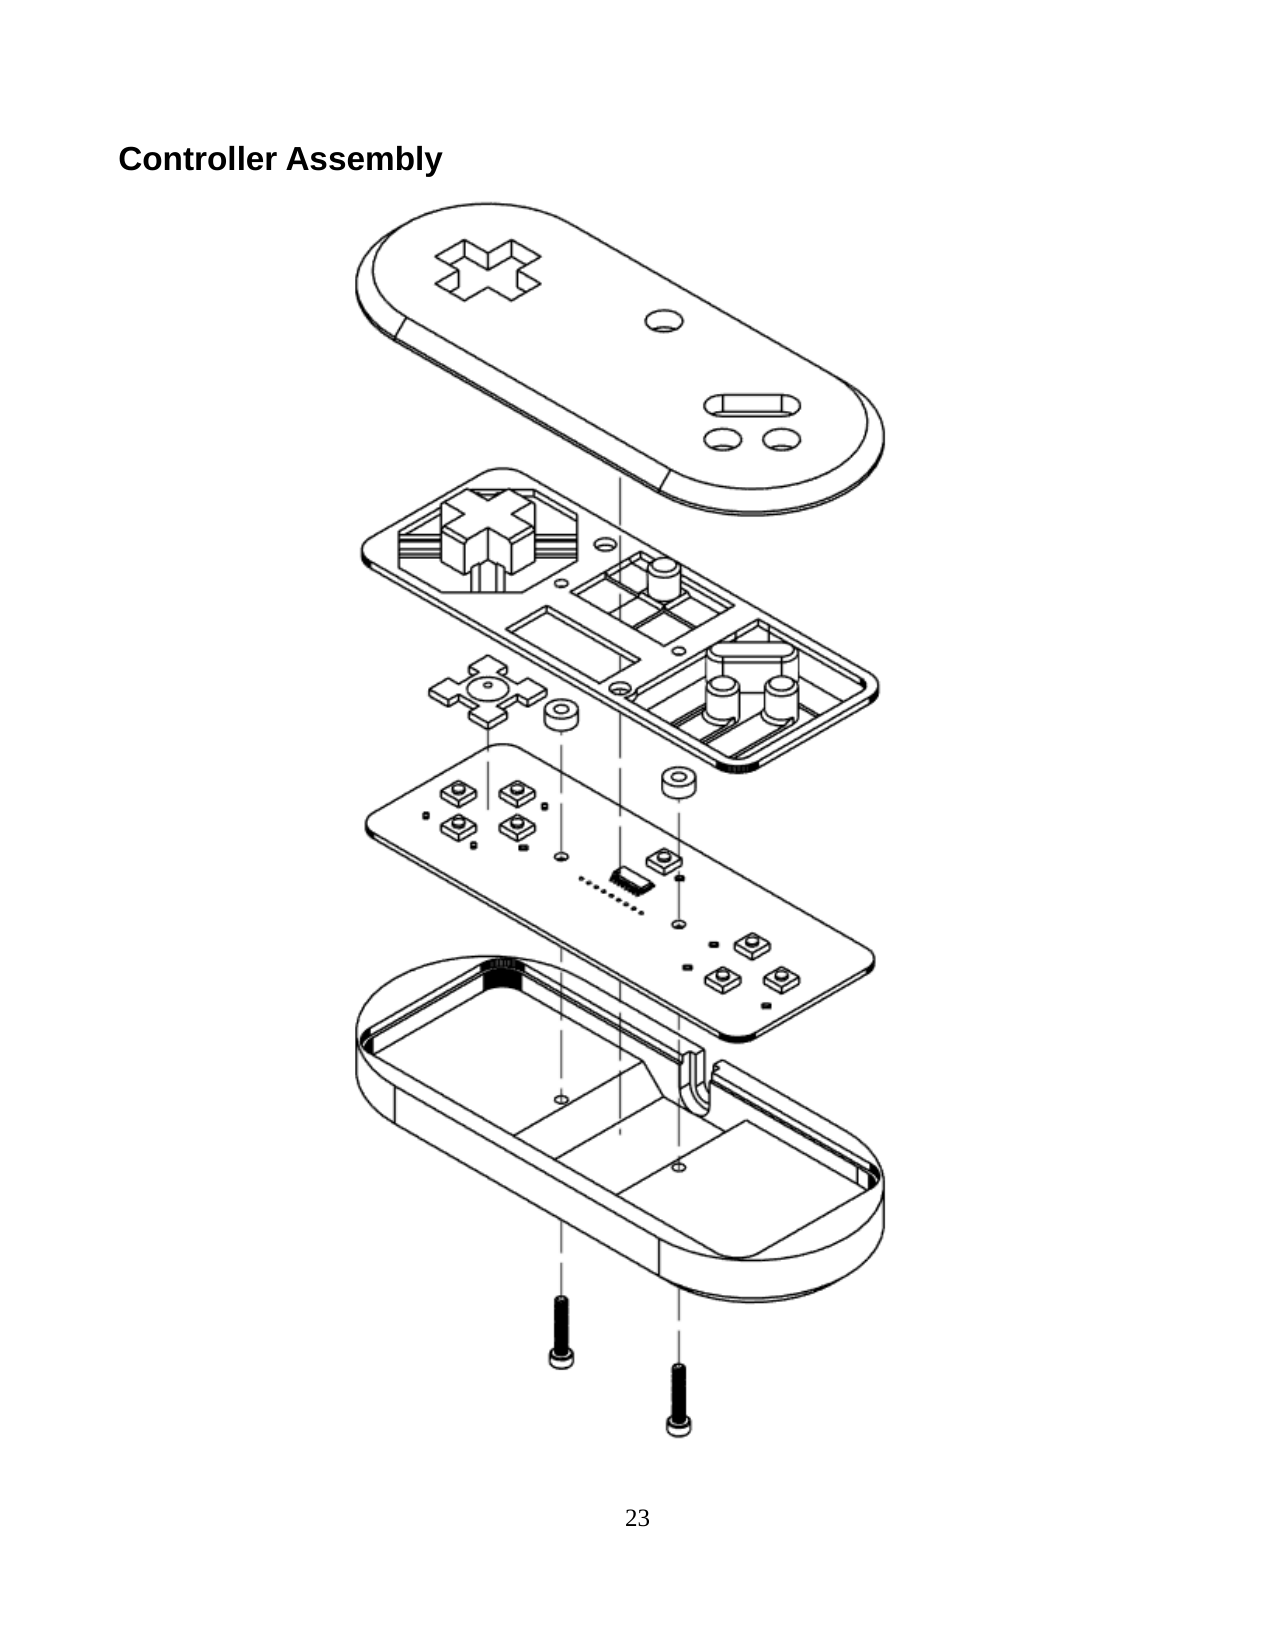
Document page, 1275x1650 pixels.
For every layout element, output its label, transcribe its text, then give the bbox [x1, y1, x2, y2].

subtitle Controller Assembly [118, 139, 1157, 177]
picture [222, 182, 983, 1443]
